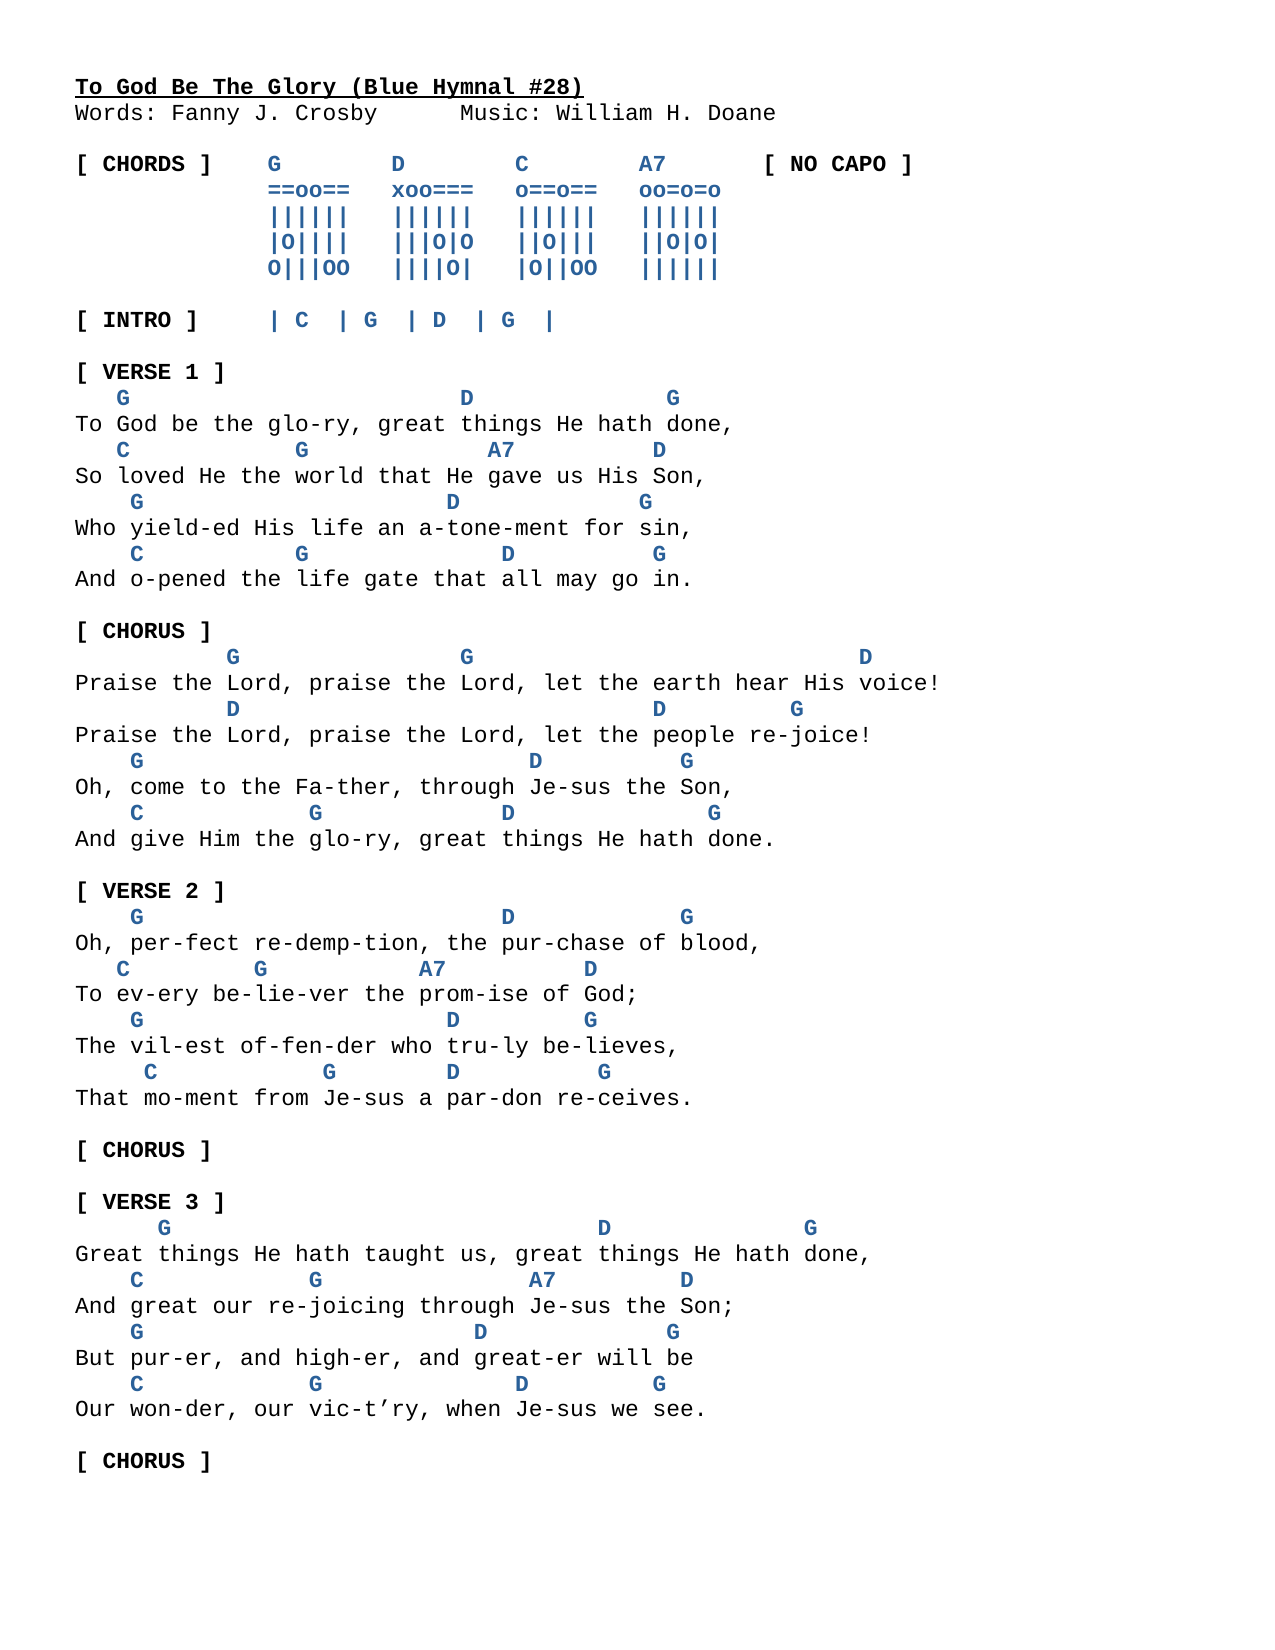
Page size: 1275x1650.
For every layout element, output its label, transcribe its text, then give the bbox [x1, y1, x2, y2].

text The vil-est of-fen-der who tru-ly be-lieves, [75, 1035, 1200, 1061]
text So loved He the world that He gave us His Son, [75, 464, 1200, 490]
text And great our re-joicing through Je-sus the Son; [75, 1294, 1200, 1320]
text Praise the Lord, praise the Lord, let the people re-joice! [75, 723, 1200, 749]
text Oh, come to the Fa-ther, through Je-sus the Son, [75, 775, 1200, 801]
text To ev-ery be-lie-ver the prom-ise of God; [75, 983, 1200, 1009]
text O|||OO ||||O| |O||OO |||||| [75, 257, 1200, 282]
text C G A7 D [75, 438, 1200, 464]
text [ CHORUS ] [75, 1450, 1200, 1476]
text To God Be The Glory (Blue Hymnal #28) [75, 75, 1200, 101]
text And o-pened the life gate that all may go in. [75, 568, 1200, 594]
text G D G [75, 1009, 1200, 1035]
text [ VERSE 3 ] [75, 1190, 1200, 1216]
text G D G [75, 490, 1200, 516]
text C G A7 D [75, 957, 1200, 983]
text Words: Fanny J. Crosby Music: William H. Doane [75, 101, 1200, 127]
text |O|||| |||O|O ||O||| ||O|O| [75, 231, 1200, 257]
text G D G [75, 1216, 1200, 1242]
text [ CHORDS ] G D C A7 [ NO CAPO ] [75, 153, 1200, 179]
text [ VERSE 1 ] [75, 360, 1200, 386]
text G D G [75, 749, 1200, 775]
text G G D [75, 646, 1200, 672]
text G D G [75, 386, 1200, 412]
text Our won-der, our vic-t’ry, when Je-sus we see. [75, 1398, 1200, 1424]
text Oh, per-fect re-demp-tion, the pur-chase of blood, [75, 931, 1200, 957]
text Who yield-ed His life an a-tone-ment for sin, [75, 516, 1200, 542]
text D D G [75, 697, 1200, 723]
text C G A7 D [75, 1268, 1200, 1294]
text But pur-er, and high-er, and great-er will be [75, 1346, 1200, 1372]
text Great things He hath taught us, great things He hath done, [75, 1242, 1200, 1268]
text C G D G [75, 1372, 1200, 1398]
text [ CHORUS ] [75, 620, 1200, 646]
text To God be the glo-ry, great things He hath done, [75, 412, 1200, 438]
text And give Him the glo-ry, great things He hath done. [75, 827, 1200, 853]
text G D G [75, 905, 1200, 931]
text |||||| |||||| |||||| |||||| [75, 205, 1200, 231]
text C G D G [75, 801, 1200, 827]
text [ CHORUS ] [75, 1138, 1200, 1164]
text [ VERSE 2 ] [75, 879, 1200, 905]
text Praise the Lord, praise the Lord, let the earth hear His voice! [75, 672, 1200, 697]
text C G D G [75, 1061, 1200, 1087]
text That mo-ment from Je-sus a par-don re-ceives. [75, 1087, 1200, 1112]
text C G D G [75, 542, 1200, 568]
text G D G [75, 1320, 1200, 1346]
text ==oo== xoo=== o==o== oo=o=o [75, 179, 1200, 205]
text [ INTRO ] | C | G | D | G | [75, 308, 1200, 334]
